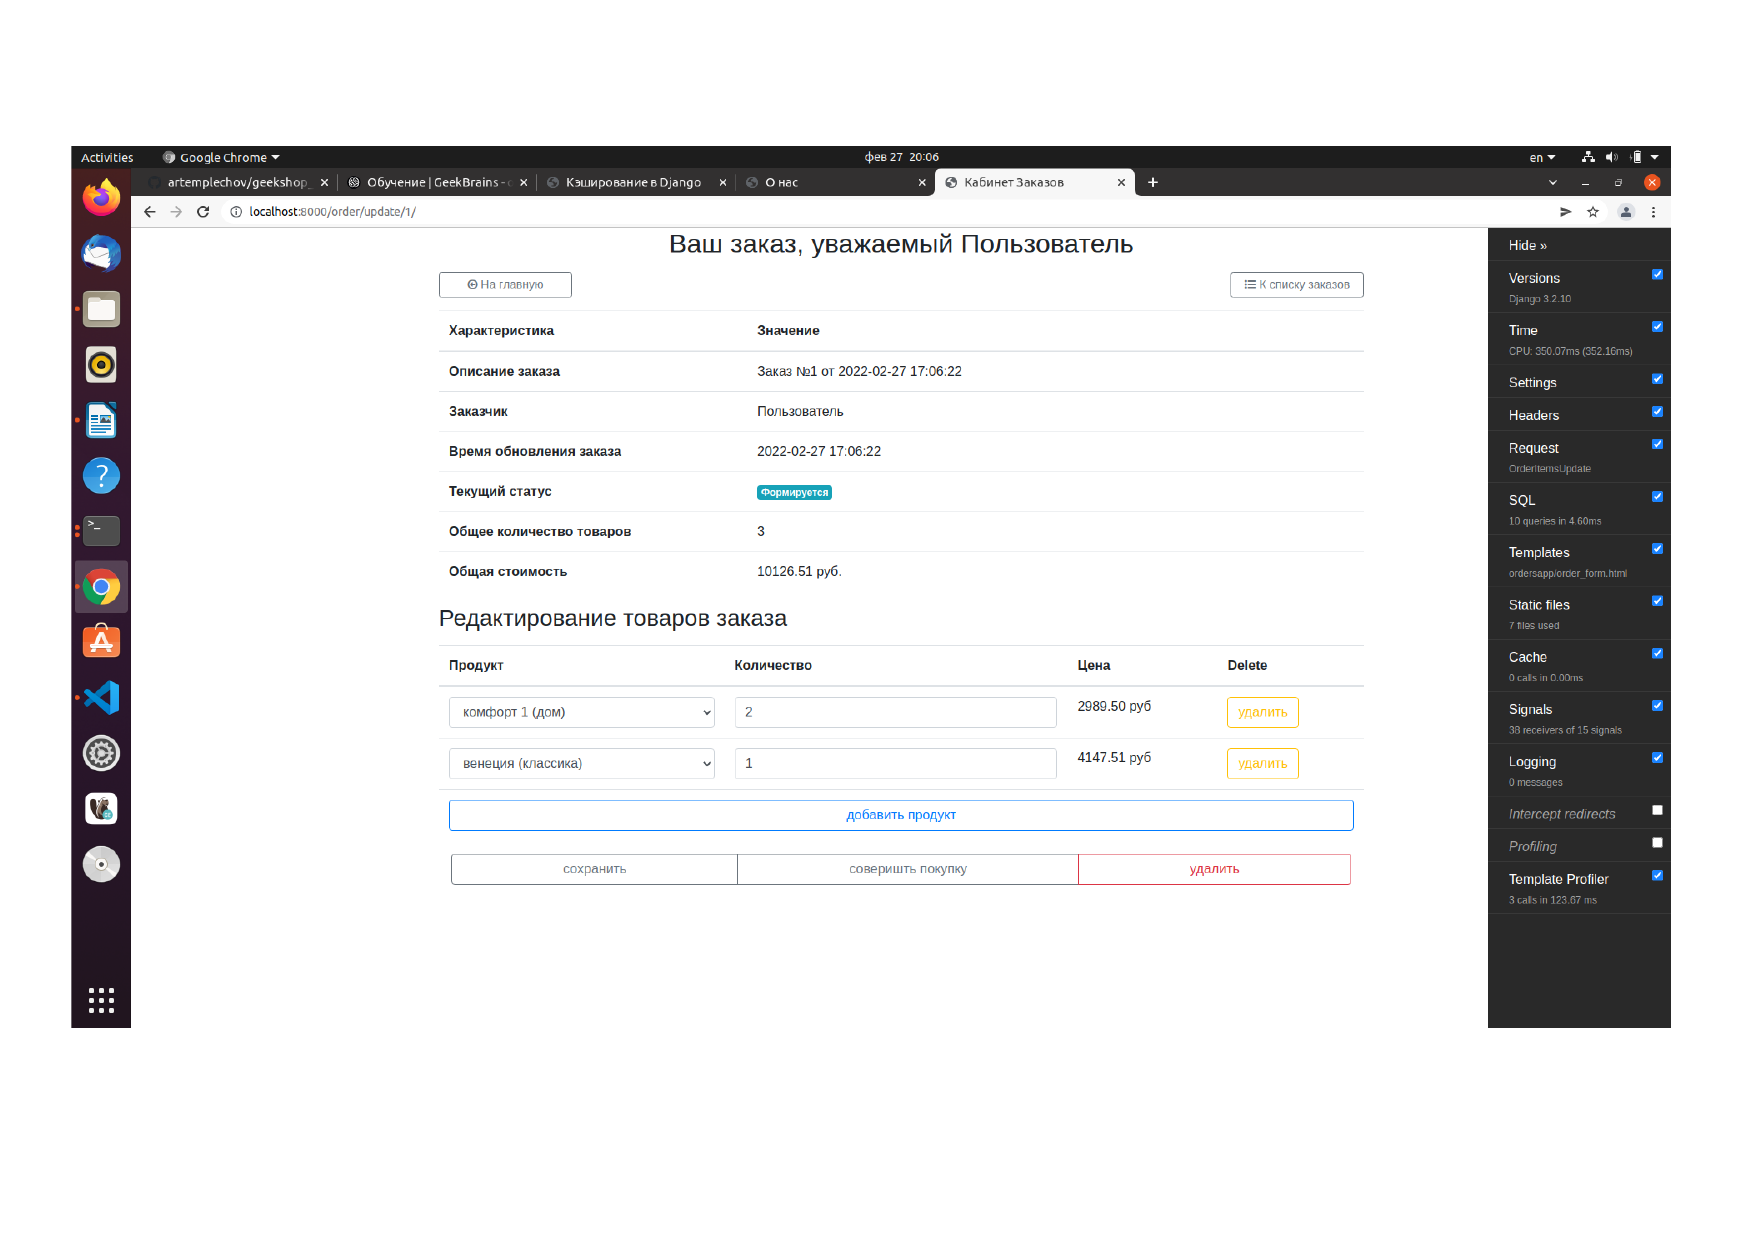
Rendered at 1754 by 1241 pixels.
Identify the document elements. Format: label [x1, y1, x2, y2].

picture [71, 146, 1671, 1028]
